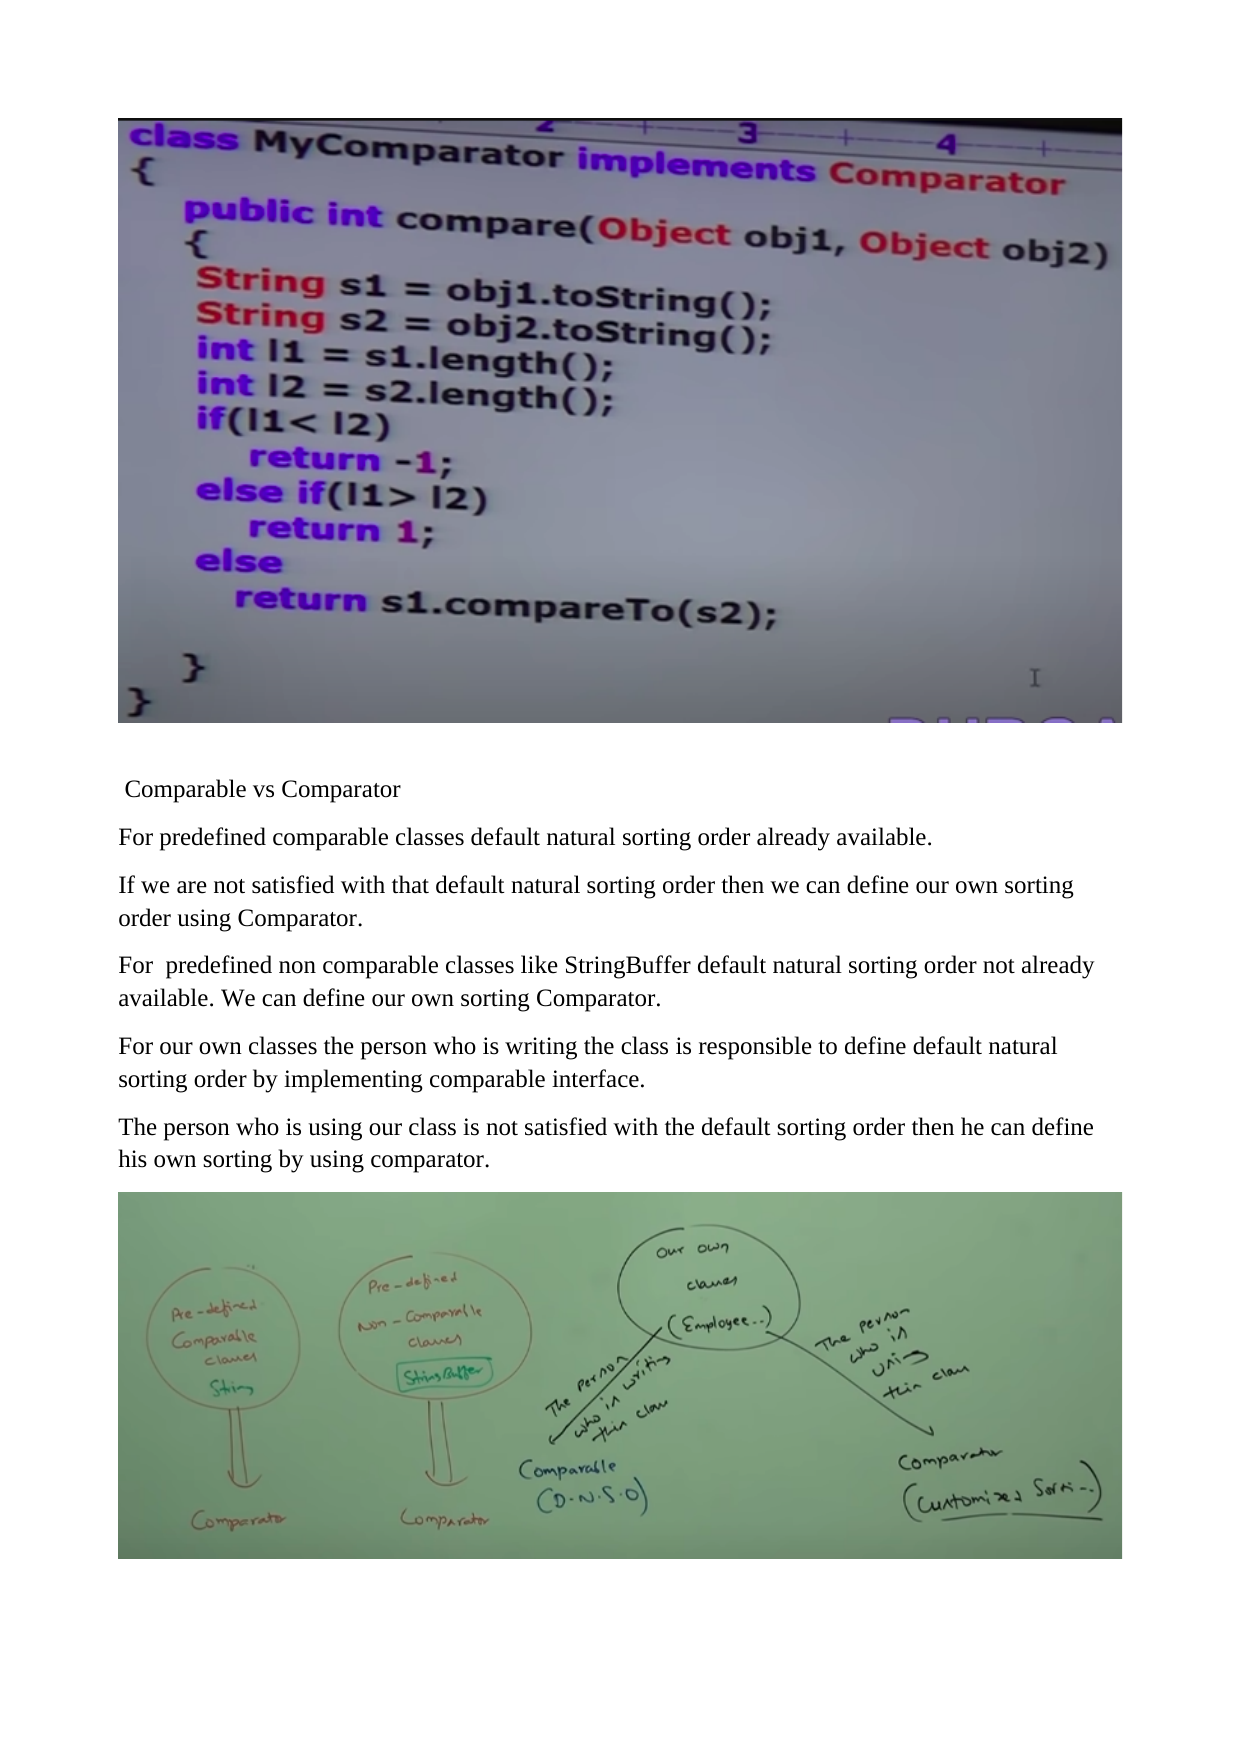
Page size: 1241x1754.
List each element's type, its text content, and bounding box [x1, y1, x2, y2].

text For predefined comparable classes default natural sorting order already available. [118, 822, 1122, 851]
picture [118, 1192, 1123, 1559]
text The person who is using our class is not satisfied with the default sorting order then he can define his own sorting by using comparator. [118, 1112, 1122, 1173]
text If we are not satisfied with that default natural sorting order then we can define our own sorting order using Comparator. [118, 870, 1122, 931]
text For predefined non comparable classes like StringBuffer default natural sorting order not already available. We can define our own sorting Comparator. [118, 950, 1122, 1012]
picture [118, 118, 1123, 723]
text For our own classes the person who is writing the class is responsible to define default natural sorting order by implementing comparable interface. [118, 1031, 1122, 1093]
text Comparable vs Comparator [118, 774, 1122, 803]
